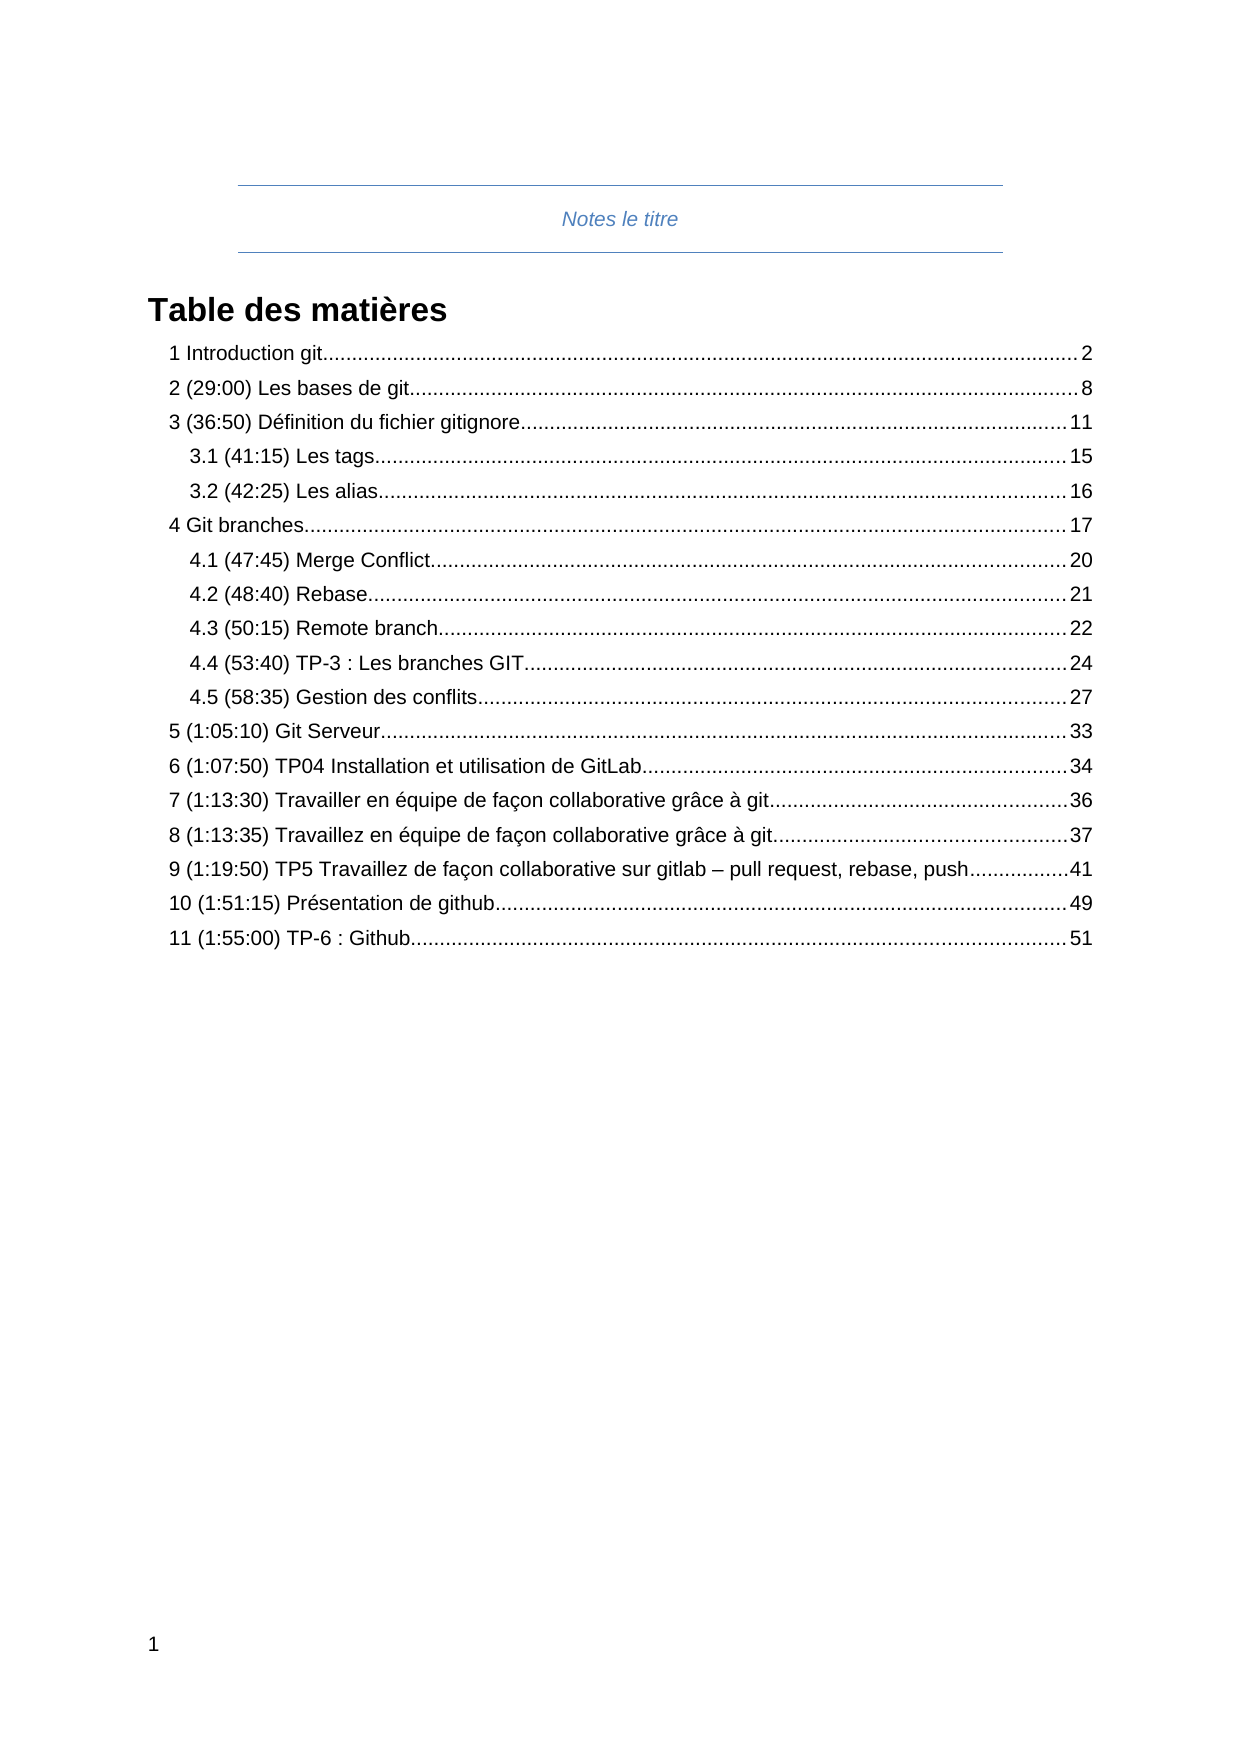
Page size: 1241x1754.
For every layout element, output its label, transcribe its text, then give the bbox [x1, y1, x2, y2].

text 4.1 (47:45) Merge Conflict 20 [189, 547, 1093, 571]
text 1 Introduction git 2 [168, 341, 1093, 365]
text 8 (1:13:35) Travaillez en équipe de façon collaborative grâce à git 37 [168, 822, 1093, 846]
text 4.4 (53:40) TP-3 : Les branches GIT 24 [189, 651, 1093, 674]
text 4 Git branches 17 [168, 513, 1093, 537]
text 3 (36:50) Définition du fichier gitignore 11 [168, 410, 1093, 434]
text 10 (1:51:15) Présentation de github 49 [168, 891, 1093, 915]
text 4.3 (50:15) Remote branch 22 [189, 616, 1093, 640]
text 7 (1:13:30) Travailler en équipe de façon collaborative grâce à git 36 [168, 788, 1093, 812]
subtitle Table des matières [148, 290, 1093, 329]
text 3.2 (42:25) Les alias 16 [189, 479, 1093, 503]
text 6 (1:07:50) TP04 Installation et utilisation de GitLab 34 [168, 754, 1093, 778]
text 3.1 (41:15) Les tags 15 [189, 444, 1093, 468]
text 4.5 (58:35) Gestion des conflits 27 [189, 685, 1093, 709]
text 9 (1:19:50) TP5 Travaillez de façon collaborative sur gitlab – pull request, rebase, push 41 [168, 857, 1093, 881]
text 4.2 (48:40) Rebase 21 [189, 582, 1093, 606]
text 5 (1:05:10) Git Serveur 33 [168, 719, 1093, 743]
text 2 (29:00) Les bases de git 8 [168, 376, 1093, 399]
text 11 (1:55:00) TP-6 : Github 51 [168, 926, 1093, 949]
text Notes le titre [238, 186, 1003, 252]
